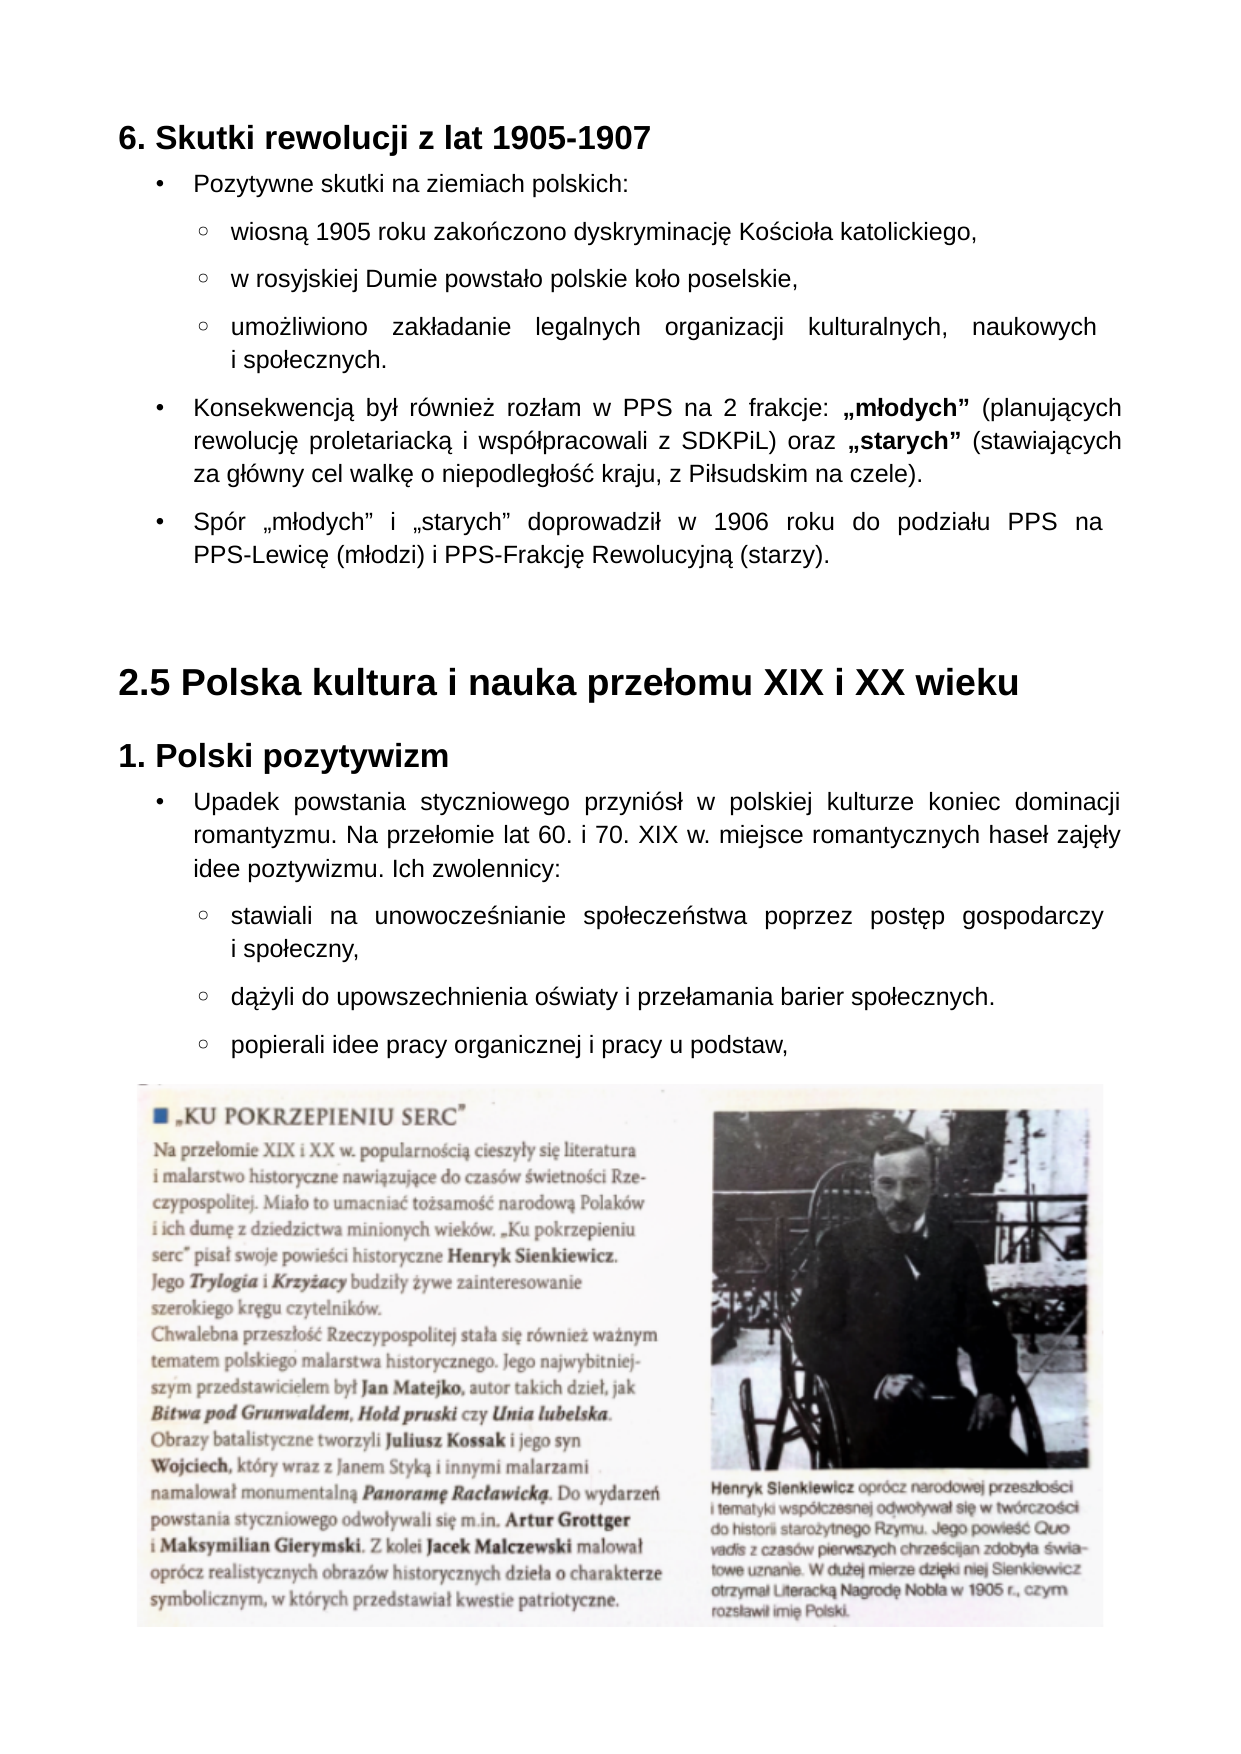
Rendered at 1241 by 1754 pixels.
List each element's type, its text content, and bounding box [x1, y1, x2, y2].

list stawiali na unowocześnianie społeczeństwa poprzez postęp gospodarczy i społeczny, [193, 901, 1122, 963]
list dążyli do upowszechnienia oświaty i przełamania barier społecznych. [193, 982, 1122, 1011]
list umożliwiono zakładanie legalnych organizacji kulturalnych, naukowych i społecznych. [193, 312, 1122, 374]
list wiosną 1905 roku zakończono dyskryminację Kościoła katolickiego, [193, 217, 1122, 246]
list Spór „młodych” i „starych” doprowadził w 1906 roku do podziału PPS na PPS-Lewicę (młodzi) i PPS-Frakcję Rewolucyjną (starzy). [156, 507, 1122, 568]
list popierali idee pracy organicznej i pracy u podstaw, [193, 1029, 1122, 1058]
subtitle 6. Skutki rewolucji z lat 1905-1907 [118, 118, 1122, 157]
list Pozytywne skutki na ziemiach polskich: [156, 169, 1122, 198]
subtitle 1. Polski pozytywizm [118, 736, 1122, 775]
list w rosyjskiej Dumie powstało polskie koło poselskie, [193, 264, 1122, 293]
list Upadek powstania styczniowego przyniósł w polskiej kulturze koniec dominacji romantyzmu. Na przełomie lat 60. i 70. XIX w. miejsce romantycznych haseł zajęły idee poztywizmu. Ich zwolennicy: [156, 787, 1122, 882]
list Konsekwencją był również rozłam w PPS na 2 frakcje: „młodych” (planujących rewolucję proletariacką i współpracowali z SDKPiL) oraz „starych” (stawiających za główny cel walkę o niepodległość kraju, z Piłsudskim na czele). [156, 393, 1122, 488]
picture [136, 1084, 1104, 1627]
subtitle 2.5 Polska kultura i nauka przełomu XIX i XX wieku [118, 660, 1122, 703]
